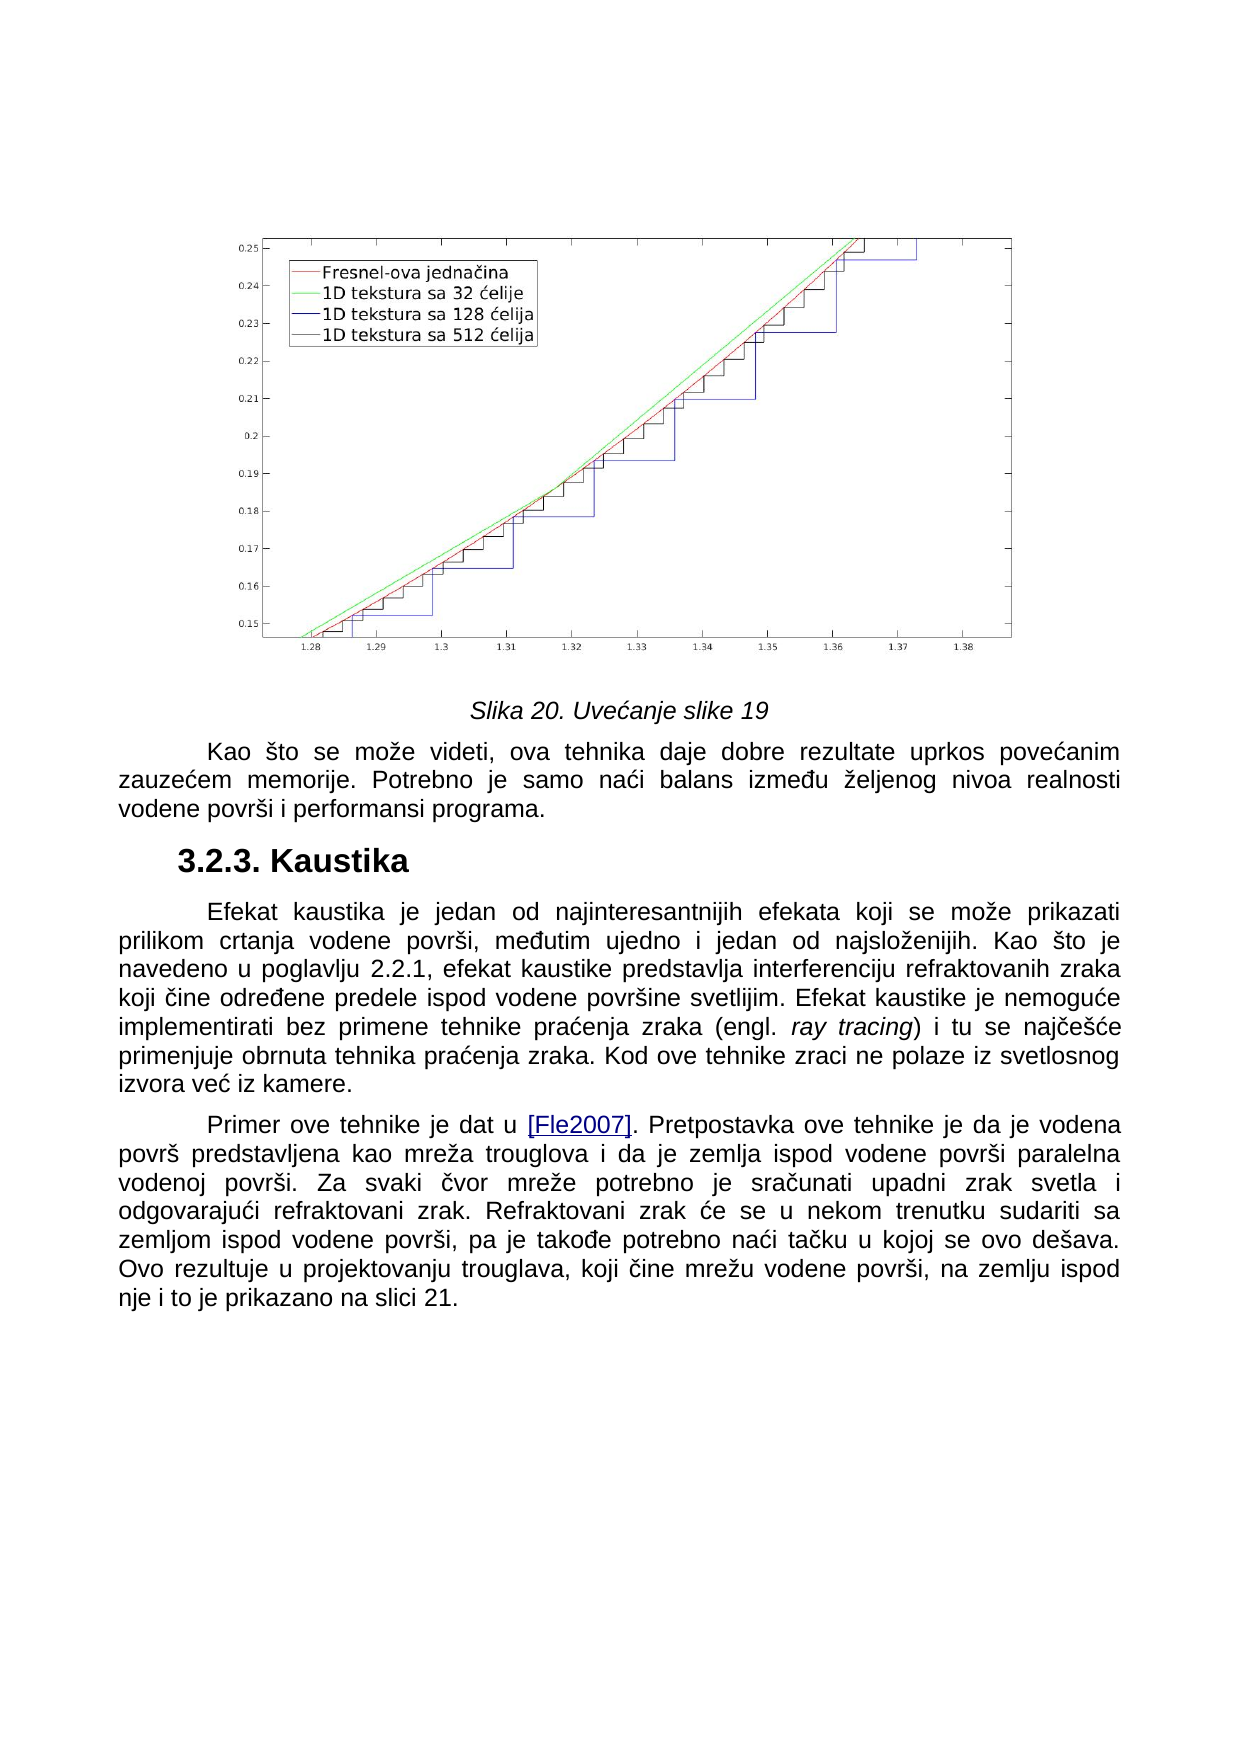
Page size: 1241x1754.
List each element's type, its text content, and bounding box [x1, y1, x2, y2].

text Slika 20. Uvećanje slike 19 [137, 691, 1103, 725]
text Efekat kaustika je jedan od najinteresantnijih efekata koji se može prikazati prilikom crtanja vodene površi, međutim ujedno i jedan od najsloženijih. Kao što je navedeno u poglavlju 2.2.1, efekat kaustike predstavlja interferenciju refraktovanih zraka koji čine određene predele ispod vodene površine svetlijim. Efekat kaustike je nemoguće implementirati bez primene tehnike praćenja zraka (engl. ray tracing) i tu se najčešće primenjuje obrnuta tehnika praćenja zraka. Kod ove tehnike zraci ne polaze iz svetlosnog izvora već iz kamere. [118, 897, 1122, 1098]
subtitle Kaustika [177, 841, 1122, 879]
text Kao što se može videti, ova tehnika daje dobre rezultate uprkos povećanim zauzećem memorije. Potrebno je samo naći balans između željenog nivoa realnosti vodene površi i performansi programa. [118, 177, 1122, 823]
picture [137, 201, 1104, 691]
text Primer ove tehnike je dat u [Fle2007]. Pretpostavka ove tehnike je da je vodena površ predstavljena kao mreža trouglova i da je zemlja ispod vodene površi paralelna vodenoj površi. Za svaki čvor mreže potrebno je sračunati upadni zrak svetla i odgovarajući refraktovani zrak. Refraktovani zrak će se u nekom trenutku sudariti sa zemljom ispod vodene površi, pa je takođe potrebno naći tačku u kojoj se ovo dešava. Ovo rezultuje u projektovanju trouglava, koji čine mrežu vodene površi, na zemlju ispod nje i to je prikazano na slici 21. [118, 1110, 1122, 1311]
